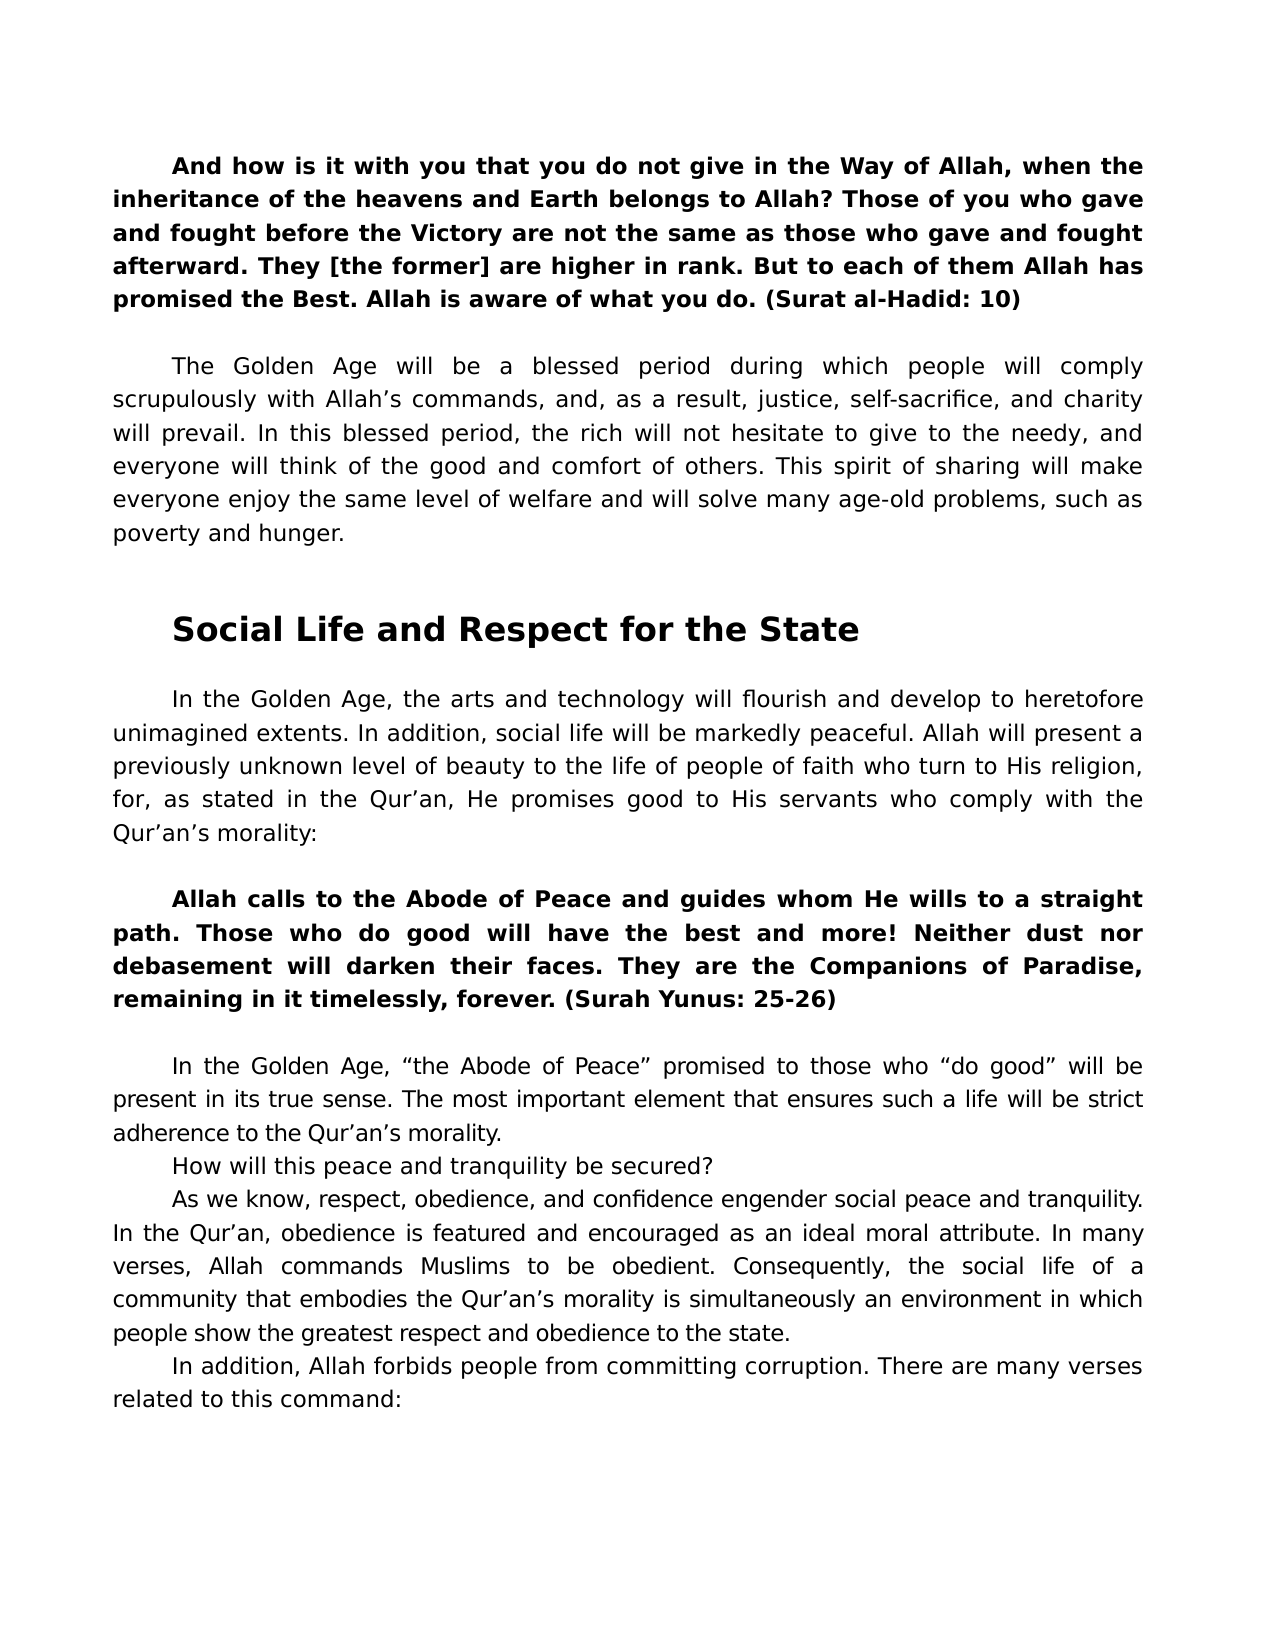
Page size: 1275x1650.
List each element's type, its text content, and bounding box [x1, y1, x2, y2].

text How will this peace and tranquility be secured? [112, 1148, 1145, 1181]
text In the Golden Age, the arts and technology will flourish and develop to heretofore unimagined extents. In addition, social life will be markedly peaceful. Allah will present a previously unknown level of beauty to the life of people of faith who turn to His religion, for, as stated in the Qur’an, He promises good to His servants who comply with the Qur’an’s morality: [112, 681, 1145, 848]
text As we know, respect, obedience, and confidence engender social peace and tranquility. In the Qur’an, obedience is featured and encouraged as an ideal moral attribute. In many verses, Allah commands Muslims to be obedient. Consequently, the social life of a community that embodies the Qur’an’s morality is simultaneously an environment in which people show the greatest respect and obedience to the state. [112, 1181, 1145, 1348]
text Allah calls to the Abode of Peace and guides whom He wills to a straight path. Those who do good will have the best and more! Neither dust nor debasement will darken their faces. They are the Companions of Paradise, remaining in it timelessly, forever. (Surah Yunus: 25-26) [112, 881, 1145, 1014]
text In the Golden Age, “the Abode of Peace” promised to those who “do good” will be present in its true sense. The most important element that ensures such a life will be strict adherence to the Qur’an’s morality. [112, 1048, 1145, 1148]
text In addition, Allah forbids people from committing corruption. There are many verses related to this command: [112, 1348, 1145, 1414]
text Social Life and Respect for the State [112, 614, 1145, 648]
text The Golden Age will be a blessed period during which people will comply scrupulously with Allah’s commands, and, as a result, justice, self-sacrifice, and charity will prevail. In this blessed period, the rich will not hesitate to give to the needy, and everyone will think of the good and comfort of others. This spirit of sharing will make everyone enjoy the same level of welfare and will solve many age-old problems, such as poverty and hunger. [112, 348, 1145, 548]
text And how is it with you that you do not give in the Way of Allah, when the inheritance of the heavens and Earth belongs to Allah? Those of you who gave and fought before the Victory are not the same as those who gave and fought afterward. They [the former] are higher in rank. But to each of them Allah has promised the Best. Allah is aware of what you do. (Surat al-Hadid: 10) [112, 148, 1145, 314]
